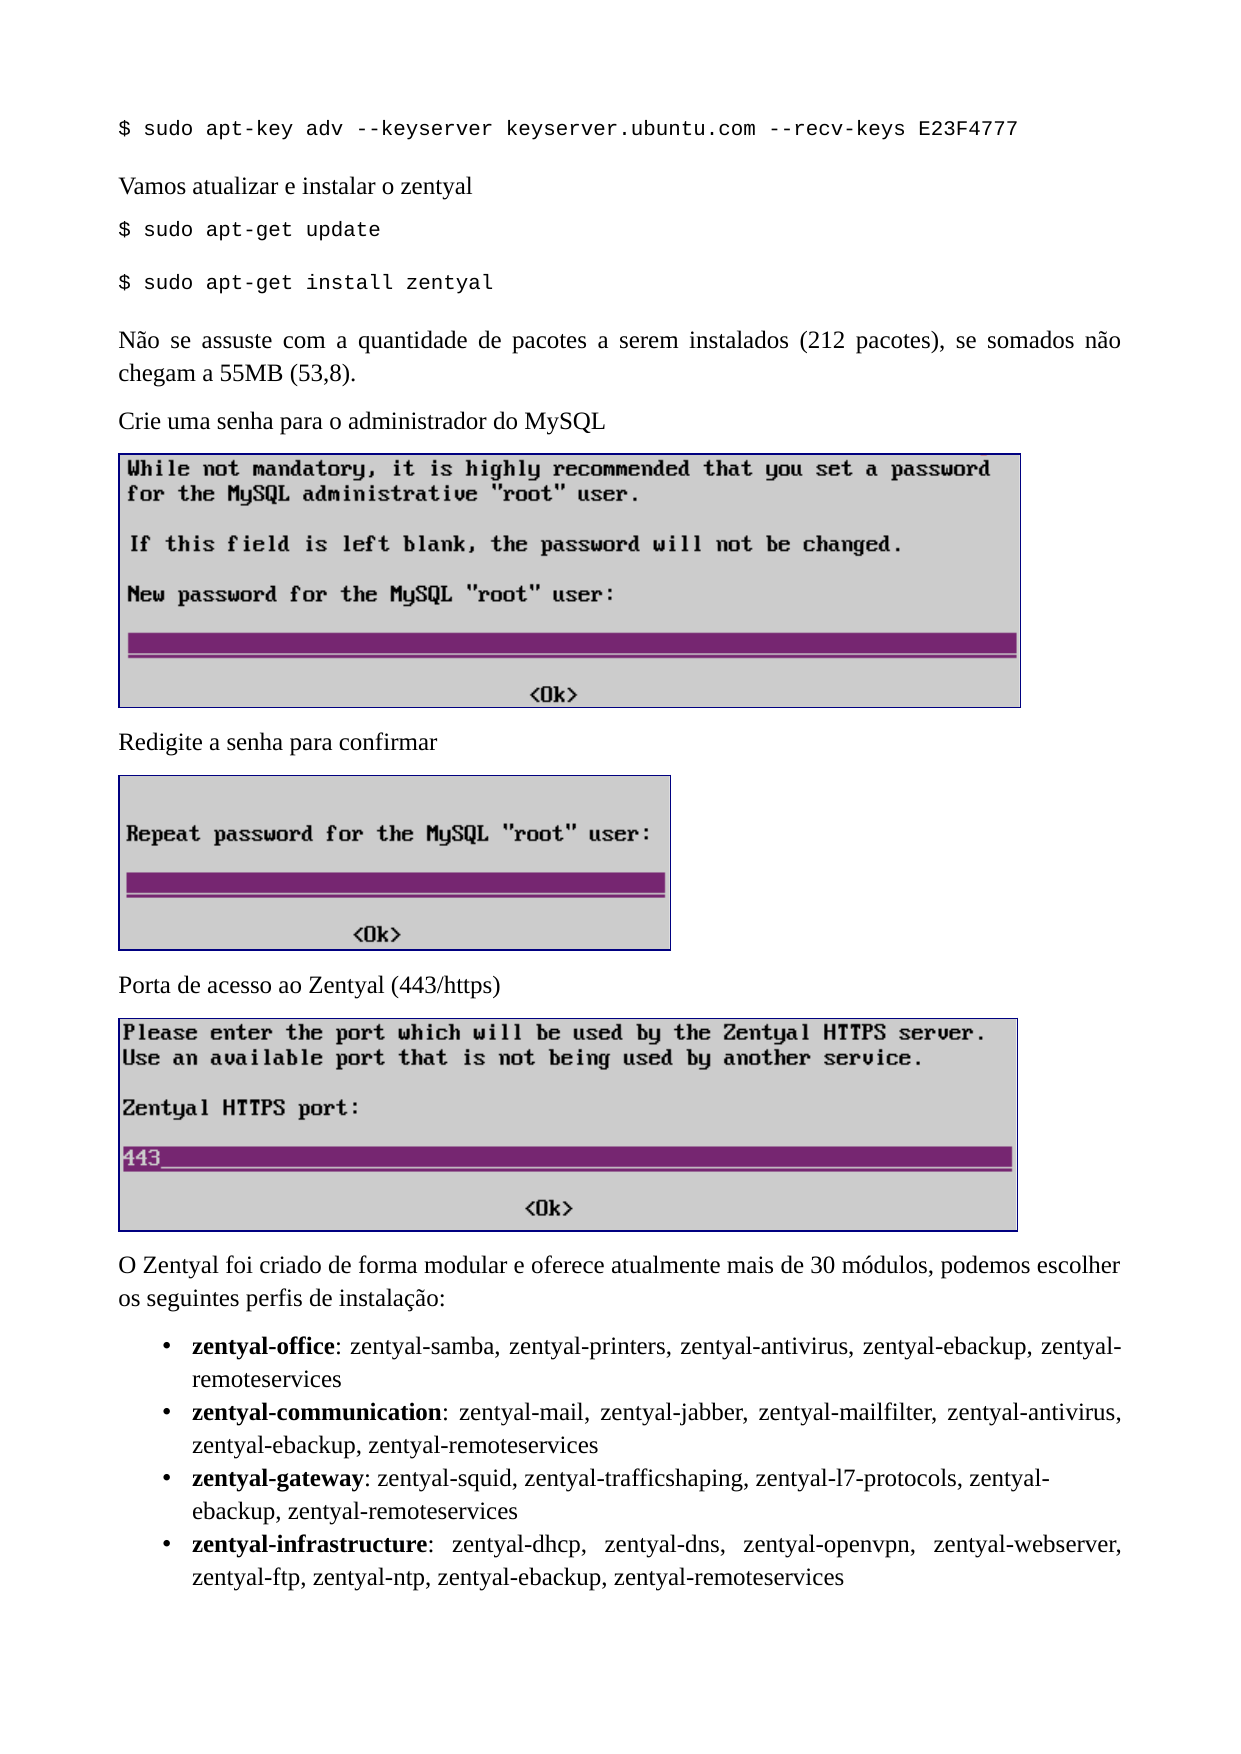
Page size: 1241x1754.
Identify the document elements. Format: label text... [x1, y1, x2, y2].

list zentyal-communication: zentyal-mail, zentyal-jabber, zentyal-mailfilter, zentyal-antivirus, zentyal-ebackup, zentyal-remoteservices [162, 1397, 1122, 1459]
list zentyal-office: zentyal-samba, zentyal-printers, zentyal-antivirus, zentyal-ebackup, zentyal-remoteservices [162, 1331, 1122, 1393]
picture [120, 776, 670, 949]
picture [120, 455, 1020, 707]
text $ sudo apt-get install zentyal [118, 272, 1122, 296]
picture [120, 1019, 1017, 1230]
text Redigite a senha para confirmar [118, 727, 1122, 756]
list zentyal-infrastructure: zentyal-dhcp, zentyal-dns, zentyal-openvpn, zentyal-webserver, zentyal-ftp, zentyal-ntp, zentyal-ebackup, zentyal-remoteservices [162, 1529, 1122, 1591]
text $ sudo apt-get update [118, 219, 1122, 242]
list zentyal-gateway: zentyal-squid, zentyal-trafficshaping, zentyal-l7-protocols, zentyal-ebackup, zentyal-remoteservices [162, 1463, 1122, 1525]
text Porta de acesso ao Zentyal (443/https) [118, 970, 1122, 999]
text Crie uma senha para o administrador do MySQL [118, 406, 1122, 434]
text $ sudo apt-key adv --keyserver keyserver.ubuntu.com --recv-keys E23F4777 [118, 118, 1122, 142]
text Vamos atualizar e instalar o zentyal [118, 171, 1122, 200]
text Não se assuste com a quantidade de pacotes a serem instalados (212 pacotes), se somados não chegam a 55MB (53,8). [118, 325, 1122, 387]
text O Zentyal foi criado de forma modular e oferece atualmente mais de 30 módulos, podemos escolher os seguintes perfis de instalação: [118, 1250, 1122, 1312]
